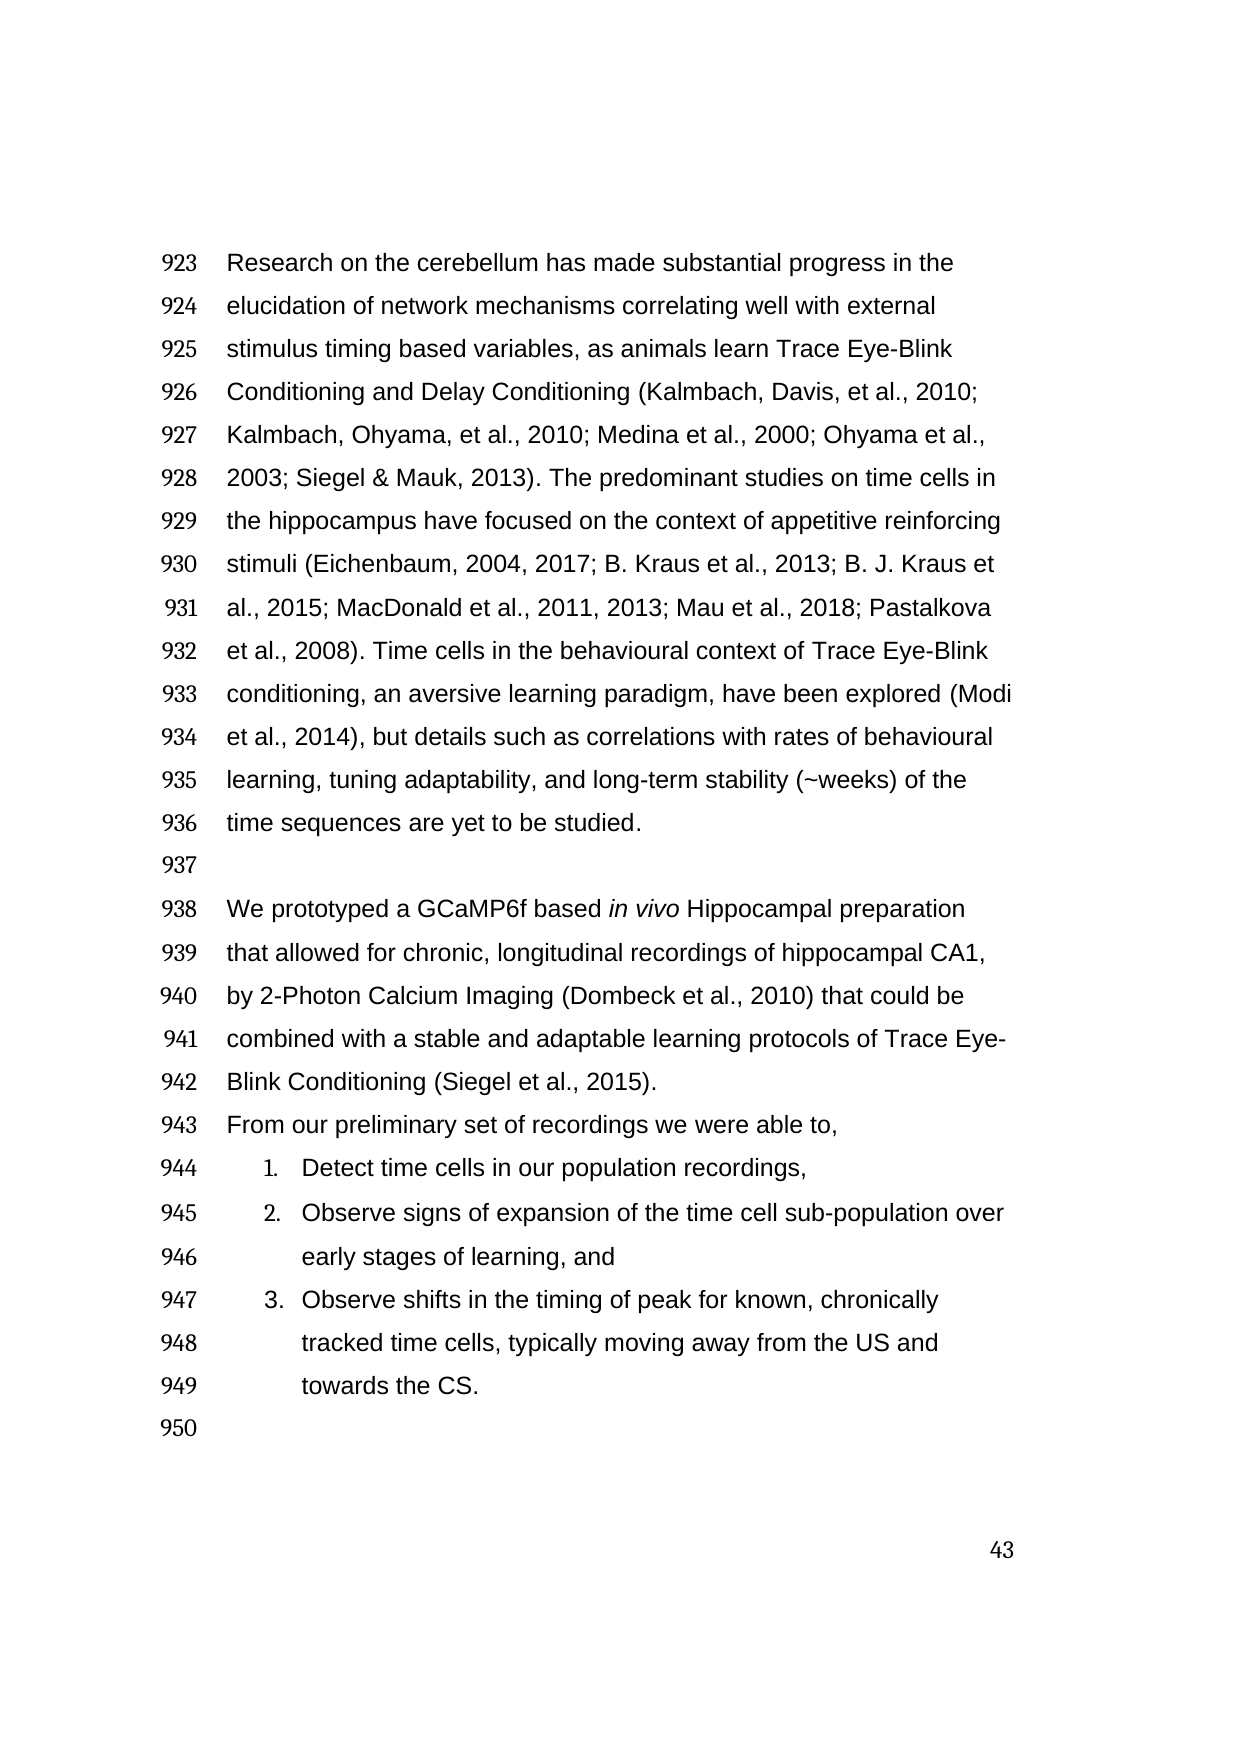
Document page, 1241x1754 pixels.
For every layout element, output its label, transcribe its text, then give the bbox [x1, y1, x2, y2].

text We prototyped a GCaMP6f based in vivo Hippocampal preparation that allowed for chronic, longitudinal recordings of hippocampal CA1, by 2-Photon Calcium Imaging (Dombeck et al., 2010)⁠ that could be combined with a stable and adaptable learning protocols of Trace Eye-Blink Conditioning (Siegel et al., 2015)⁠. [226, 894, 1014, 1096]
list Observe signs of expansion of the time cell sub-population over early stages of learning, and [264, 1198, 1014, 1271]
text Research on the cerebellum has made substantial progress in the elucidation of network mechanisms correlating well with external stimulus timing based variables, as animals learn Trace Eye-Blink Conditioning and Delay Conditioning (Kalmbach, Davis, et al., 2010; Kalmbach, Ohyama, et al., 2010; Medina et al., 2000; Ohyama et al., 2003; Siegel & Mauk, 2013)⁠. The predominant studies on time cells in the hippocampus have focused on the context of appetitive reinforcing stimuli (Eichenbaum, 2004, 2017; B. Kraus et al., 2013; B. J. Kraus et al., 2015; MacDonald et al., 2011, 2013; Mau et al., 2018; Pastalkova et al., 2008)⁠. Time cells in the behavioural context of Trace Eye-Blink conditioning, an aversive learning paradigm, have been explored (Modi et al., 2014)⁠, but details such as correlations with rates of behavioural learning, tuning adaptability, and long-term stability (~weeks) of the time sequences are yet to be studied. [226, 248, 1014, 837]
list Observe shifts in the timing of peak for known, chronically tracked time cells, typically moving away from the US and towards the CS. [264, 1285, 1014, 1400]
text From our preliminary set of recordings we were able to, [226, 1110, 1014, 1139]
list Detect time cells in our population recordings, [264, 1153, 1014, 1183]
